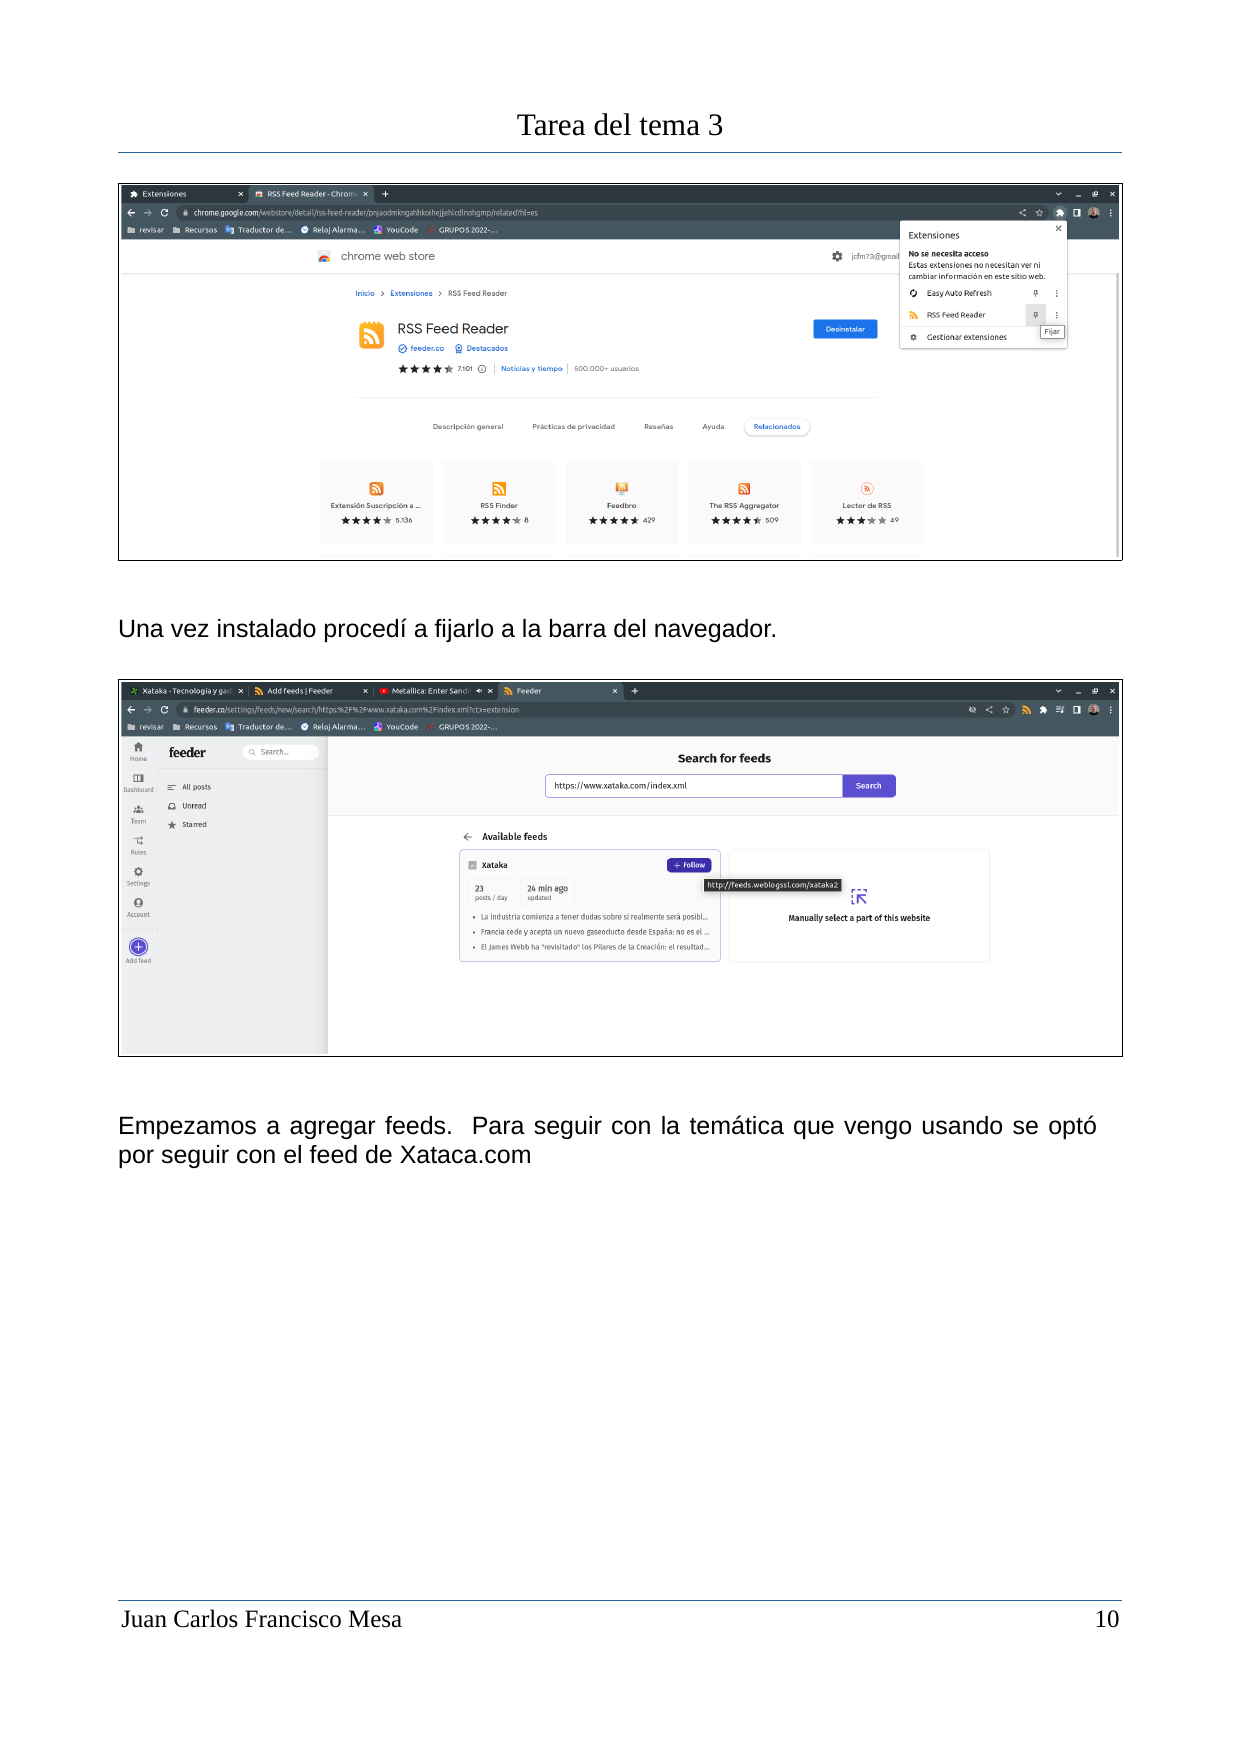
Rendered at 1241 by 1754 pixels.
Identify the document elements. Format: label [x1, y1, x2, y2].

picture [121, 185, 1119, 557]
picture [121, 682, 1119, 1054]
